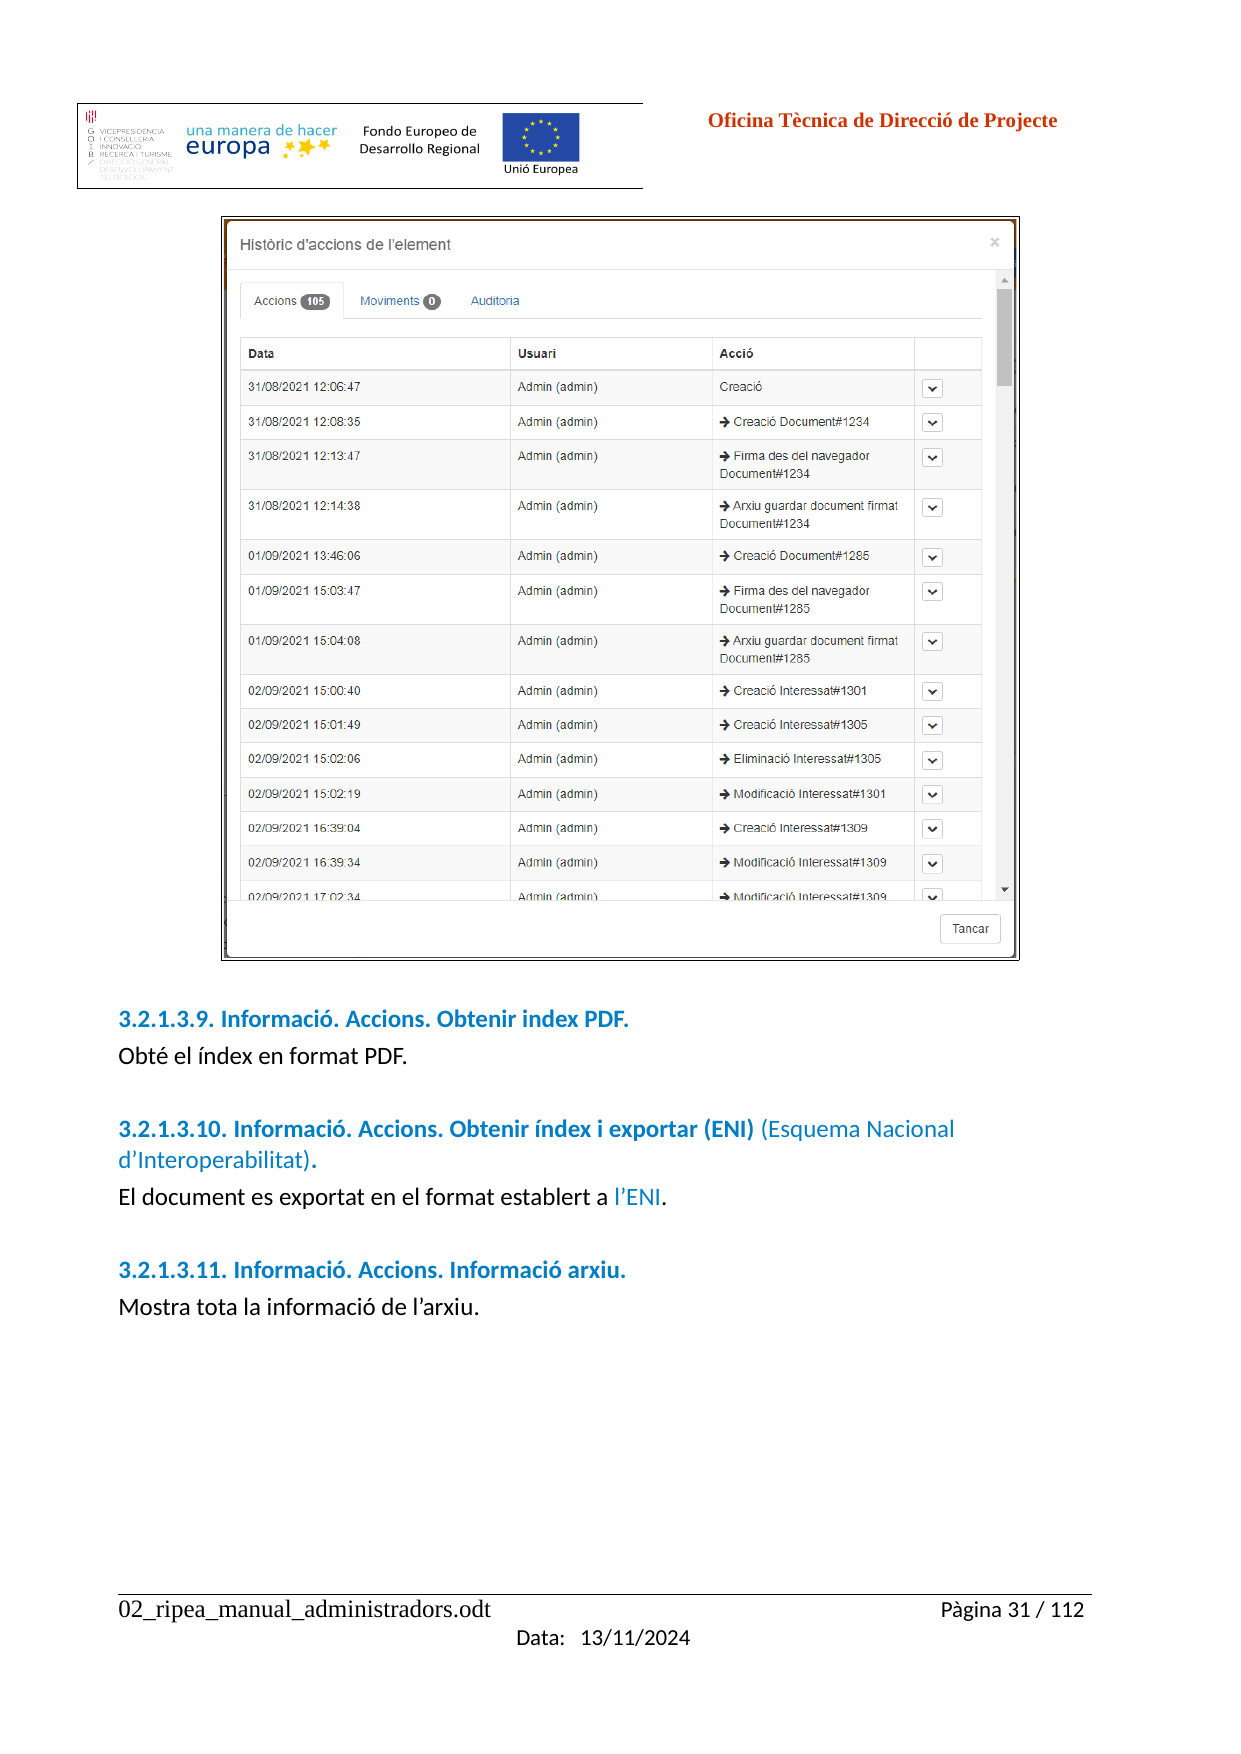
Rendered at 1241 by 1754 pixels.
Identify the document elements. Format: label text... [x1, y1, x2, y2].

subtitle 3.2.1.3.11. Informació. Accions. Informació arxiu. [118, 1254, 1122, 1285]
picture [184, 108, 585, 182]
text El document es exportat en el format establert a l’ENI. [118, 1181, 1122, 1211]
subtitle 3.2.1.3.10. Informació. Accions. Obtenir índex i exportar (ENI) (Esquema Nacional d’Interoperabilitat). [118, 1113, 1122, 1174]
text Mostra tota la informació de l’arxiu. [118, 1291, 1122, 1322]
subtitle 3.2.1.3.9. Informació. Accions. Obtenir index PDF. [118, 1003, 1122, 1034]
picture [223, 219, 1017, 958]
picture [82, 108, 178, 182]
text Obté el índex en format PDF. [118, 1040, 1122, 1071]
